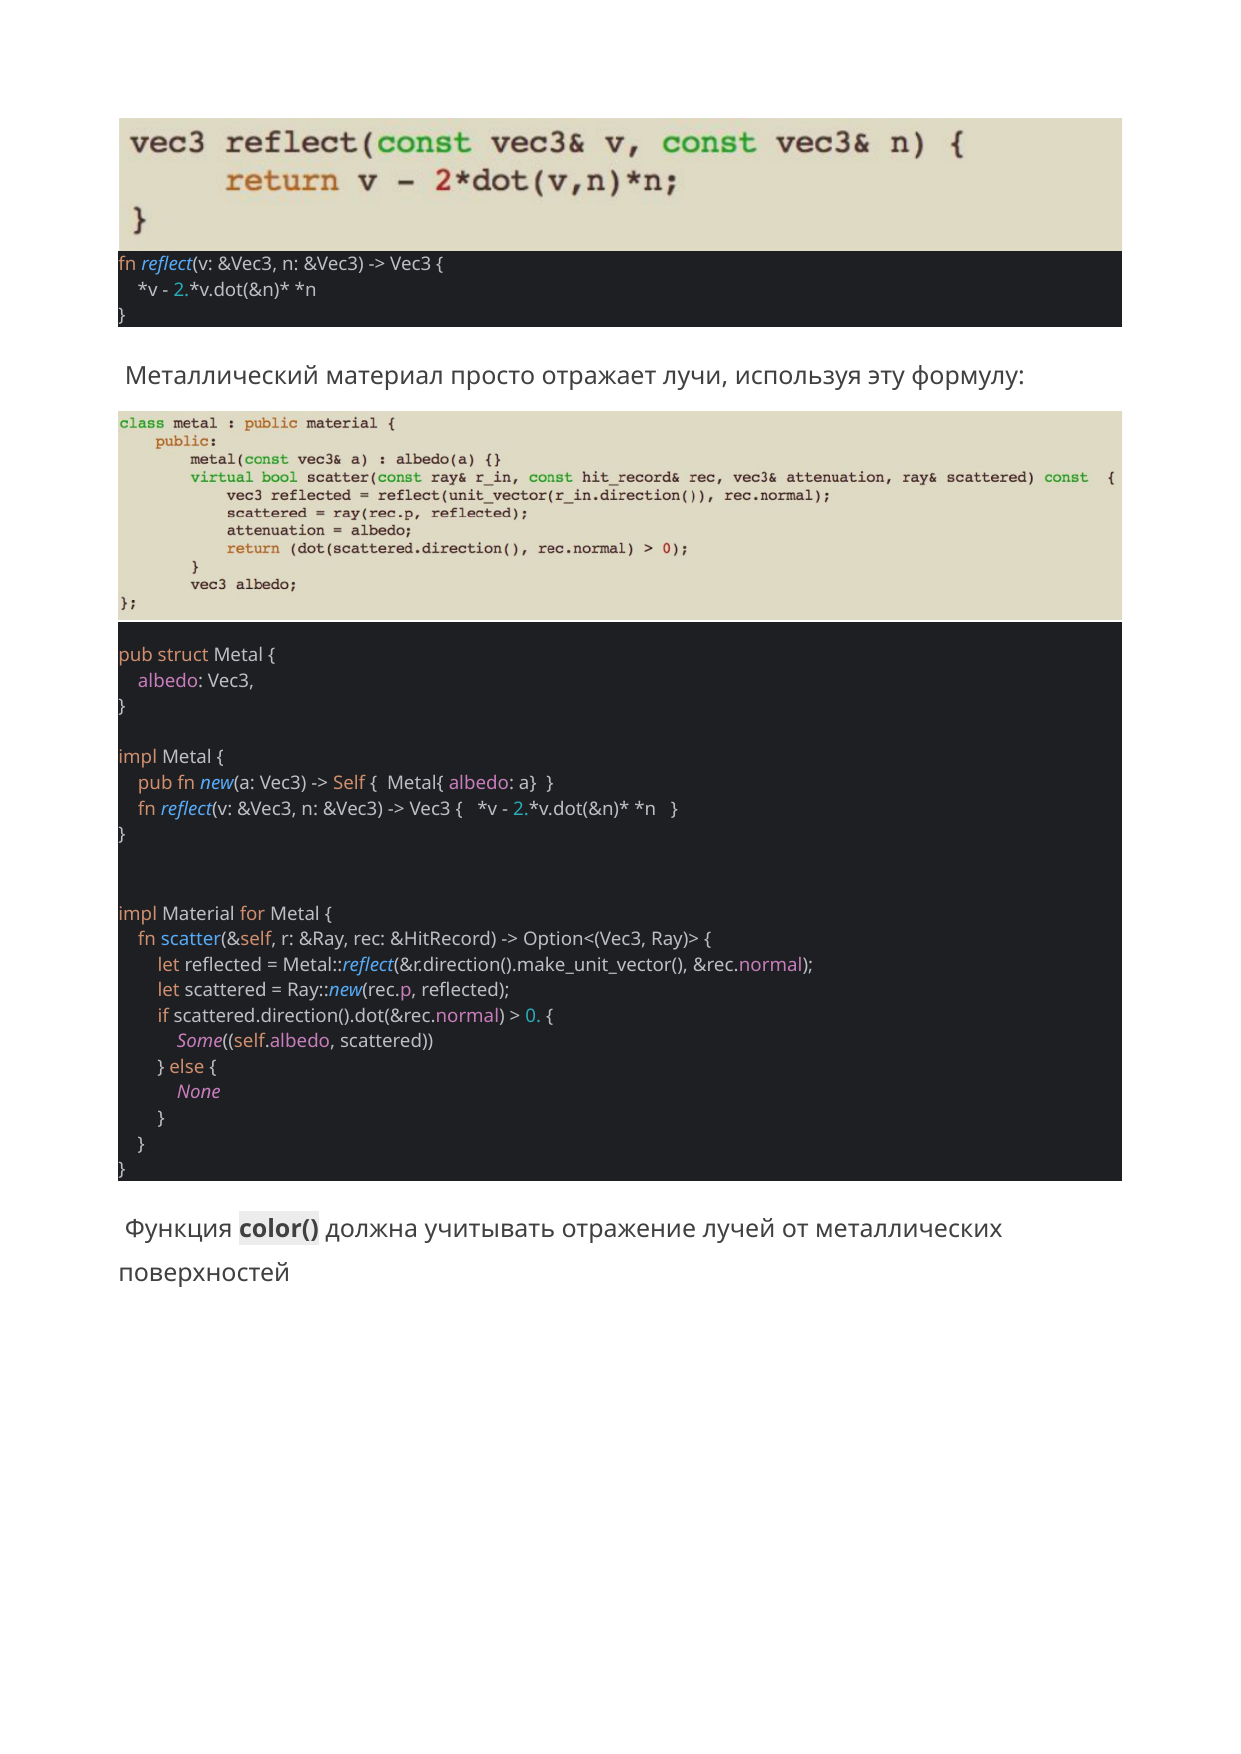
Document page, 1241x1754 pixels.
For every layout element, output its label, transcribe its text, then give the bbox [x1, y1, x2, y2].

picture [118, 411, 1123, 622]
text pub struct Metal { albedo: Vec3, } impl Metal { pub fn new(a: Vec3) -> Self { Metal{ albedo: a} } fn reflect(v: &Vec3, n: &Vec3) -> Vec3 { *v - 2.*v.dot(&n)* *n } } [118, 622, 1122, 846]
picture [118, 118, 1123, 251]
text fn reflect(v: &Vec3, n: &Vec3) -> Vec3 { *v - 2.*v.dot(&n)* *n } [118, 251, 1122, 327]
text Металлический материал просто отражает лучи, используя эту формулу: [118, 348, 1122, 391]
text impl Material for Metal { fn scatter(&self, r: &Ray, rec: &HitRecord) -> Option<(Vec3, Ray)> { let reflected = Metal::reflect(&r.direction().make_unit_vector(), &rec.normal); let scattered = Ray::new(rec.p, reflected); if scattered.direction().dot(&rec.normal) > 0. { Some((self.albedo, scattered)) } else { None } } } [118, 875, 1122, 1181]
text Функция color() должна учитывать отражение лучей от металлических поверхностей [118, 1201, 1122, 1289]
